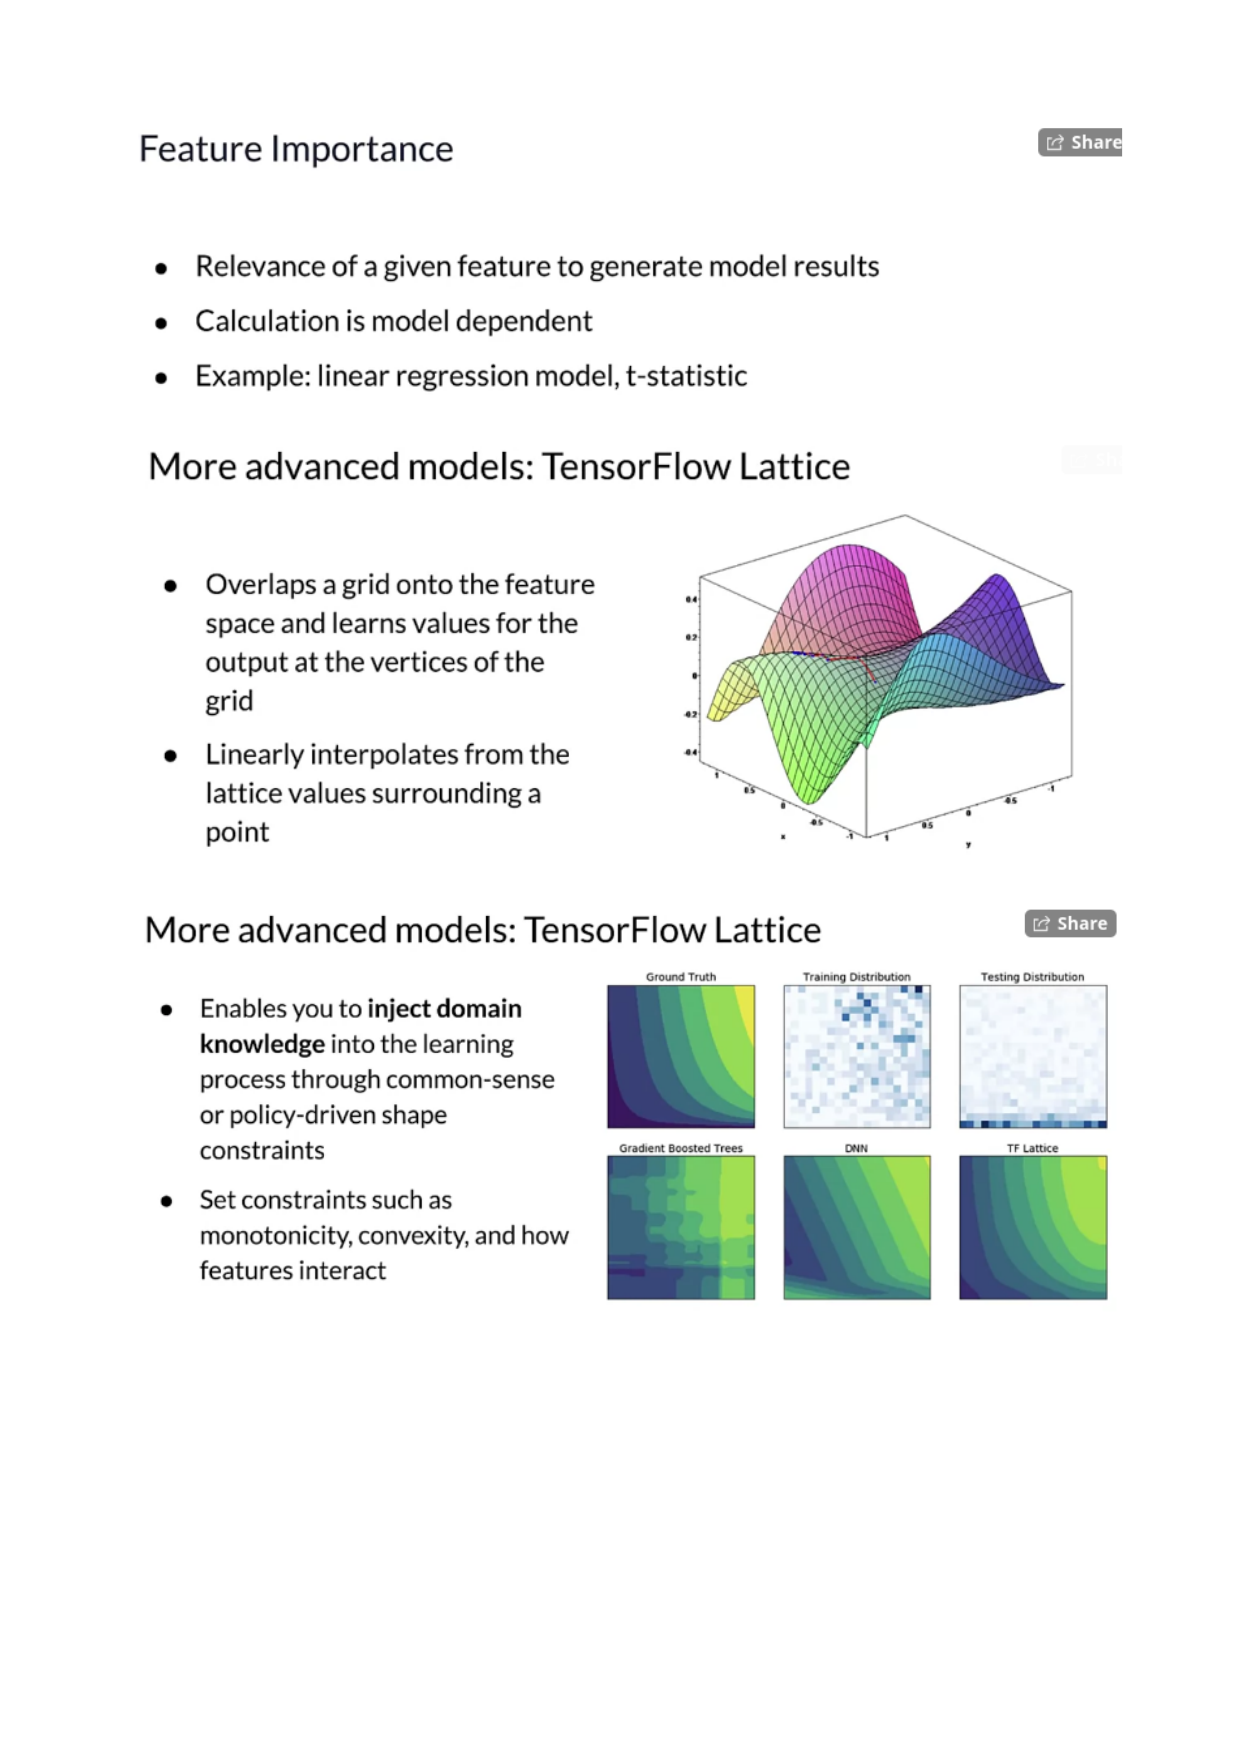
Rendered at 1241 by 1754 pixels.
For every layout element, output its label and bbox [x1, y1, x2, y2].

picture [118, 901, 1123, 1323]
picture [118, 439, 1123, 873]
picture [118, 118, 1123, 411]
